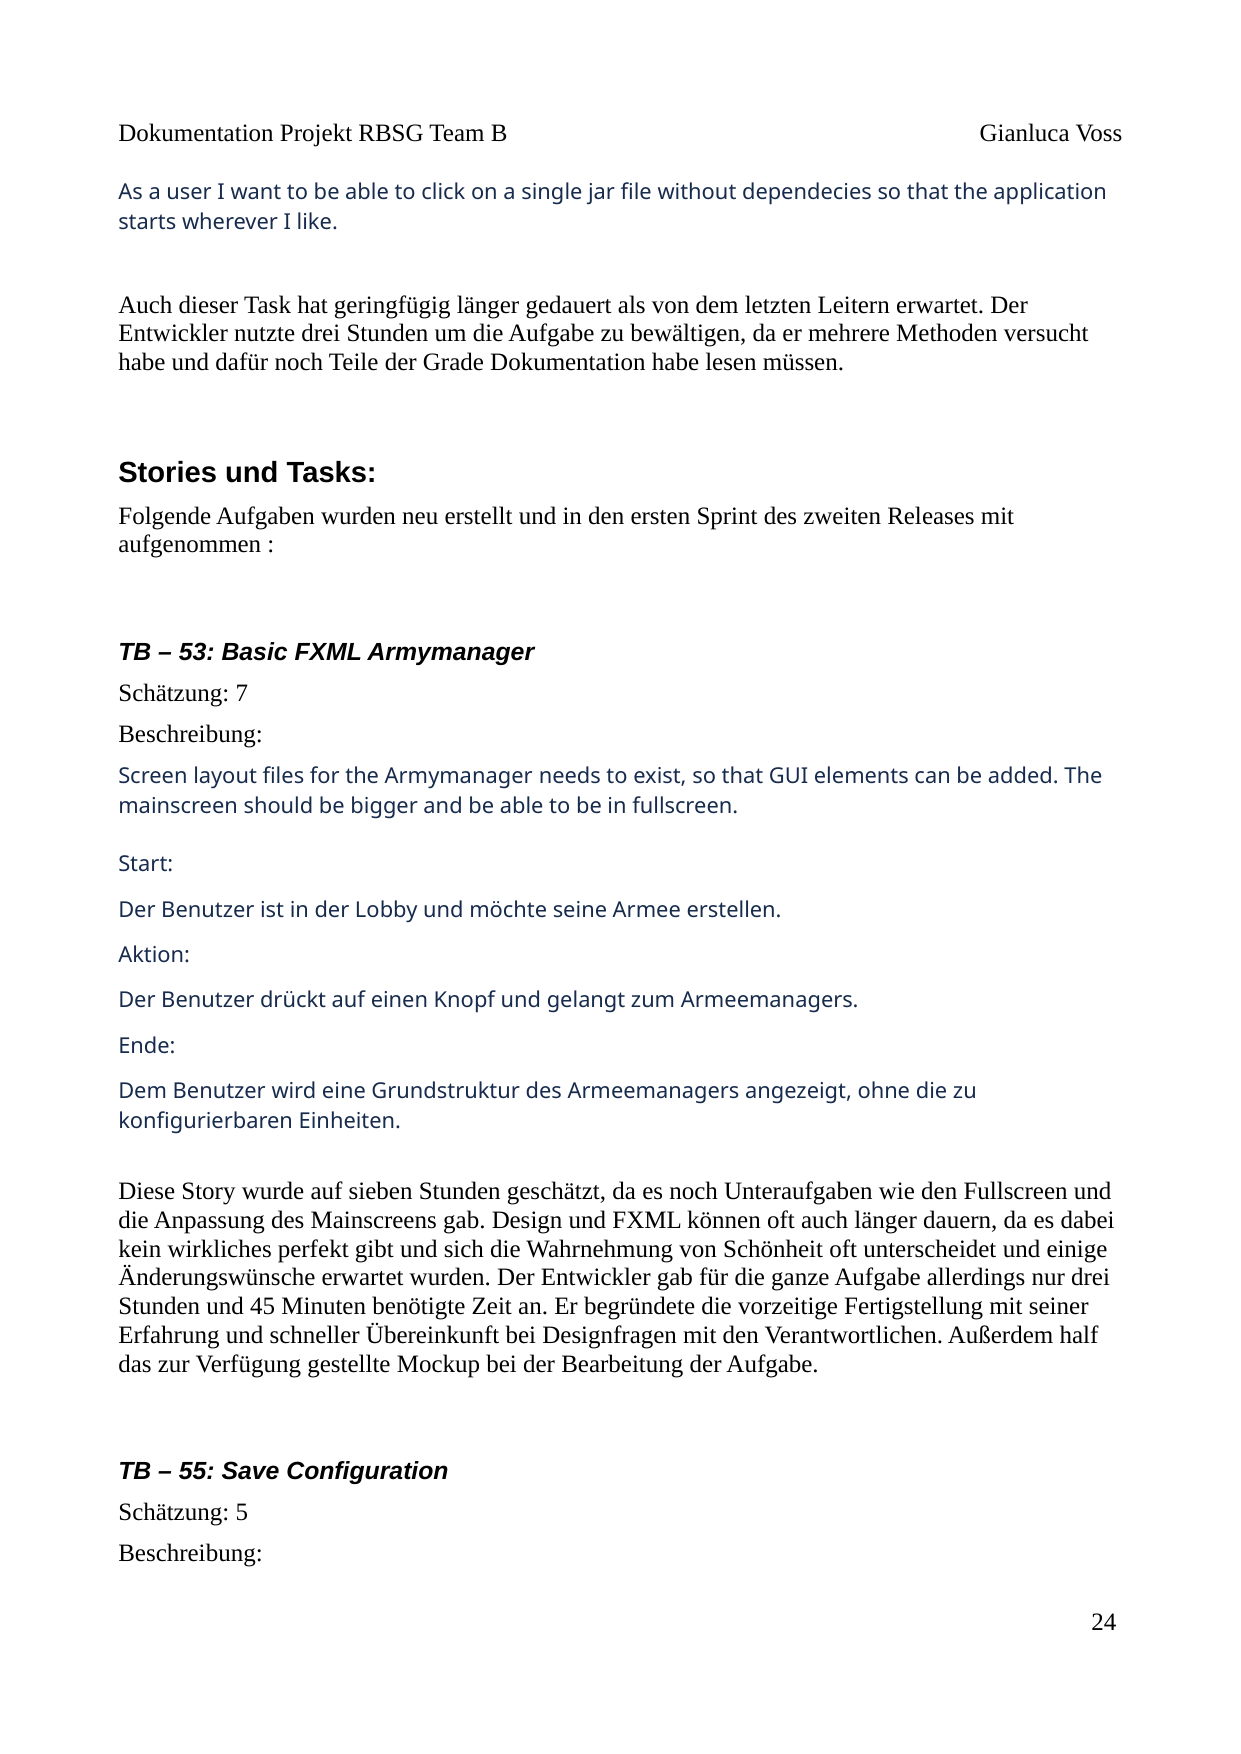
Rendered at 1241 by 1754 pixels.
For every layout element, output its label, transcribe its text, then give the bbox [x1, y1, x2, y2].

text Folgende Aufgaben wurden neu erstellt und in den ersten Sprint des zweiten Releases mit aufgenommen : [118, 501, 1122, 558]
text Beschreibung: [118, 719, 1122, 748]
subtitle TB – 53: Basic FXML Armymanager [118, 637, 1122, 666]
text Aktion: [118, 939, 1122, 969]
text Dem Benutzer wird eine Grundstruktur des Armeemanagers angezeigt, ohne die zu konfigurierbaren Einheiten. [118, 1075, 1122, 1135]
subtitle Stories und Tasks: [118, 455, 1122, 488]
text Der Benutzer ist in der Lobby und möchte seine Armee erstellen. [118, 894, 1122, 923]
text As a user I want to be able to click on a single jar file without dependecies so that the application starts wherever I like. [118, 176, 1122, 236]
text Start: [118, 848, 1122, 878]
text Screen layout files for the Armymanager needs to exist, so that GUI elements can be added. The mainscreen should be bigger and be able to be in fullscreen. [118, 761, 1122, 820]
text Diese Story wurde auf sieben Stunden geschätzt, da es noch Unteraufgaben wie den Fullscreen und die Anpassung des Mainscreens gab. Design und FXML können oft auch länger dauern, da es dabei kein wirkliches perfekt gibt und sich die Wahrnehmung von Schönheit oft unterscheidet und einige Änderungswünsche erwartet wurden. Der Entwickler gab für die ganze Aufgabe allerdings nur drei Stunden und 45 Minuten benötigte Zeit an. Er begründete die vorzeitige Fertigstellung mit seiner Erfahrung und schneller Übereinkunft bei Designfragen mit den Verantwortlichen. Außerdem half das zur Verfügung gestellte Mockup bei der Bearbeitung der Aufgabe. [118, 1176, 1122, 1377]
text Ende: [118, 1030, 1122, 1060]
text Schätzung: 7 [118, 678, 1122, 707]
text Der Benutzer drückt auf einen Knopf und gelangt zum Armeemanagers. [118, 984, 1122, 1014]
text Schätzung: 5 [118, 1497, 1122, 1526]
text Beschreibung: [118, 1538, 1122, 1567]
subtitle TB – 55: Save Configuration [118, 1456, 1122, 1485]
text Auch dieser Task hat geringfügig länger gedauert als von dem letzten Leitern erwartet. Der Entwickler nutzte drei Stunden um die Aufgabe zu bewältigen, da er mehrere Methoden versucht habe und dafür noch Teile der Grade Dokumentation habe lesen müssen. [118, 290, 1122, 376]
